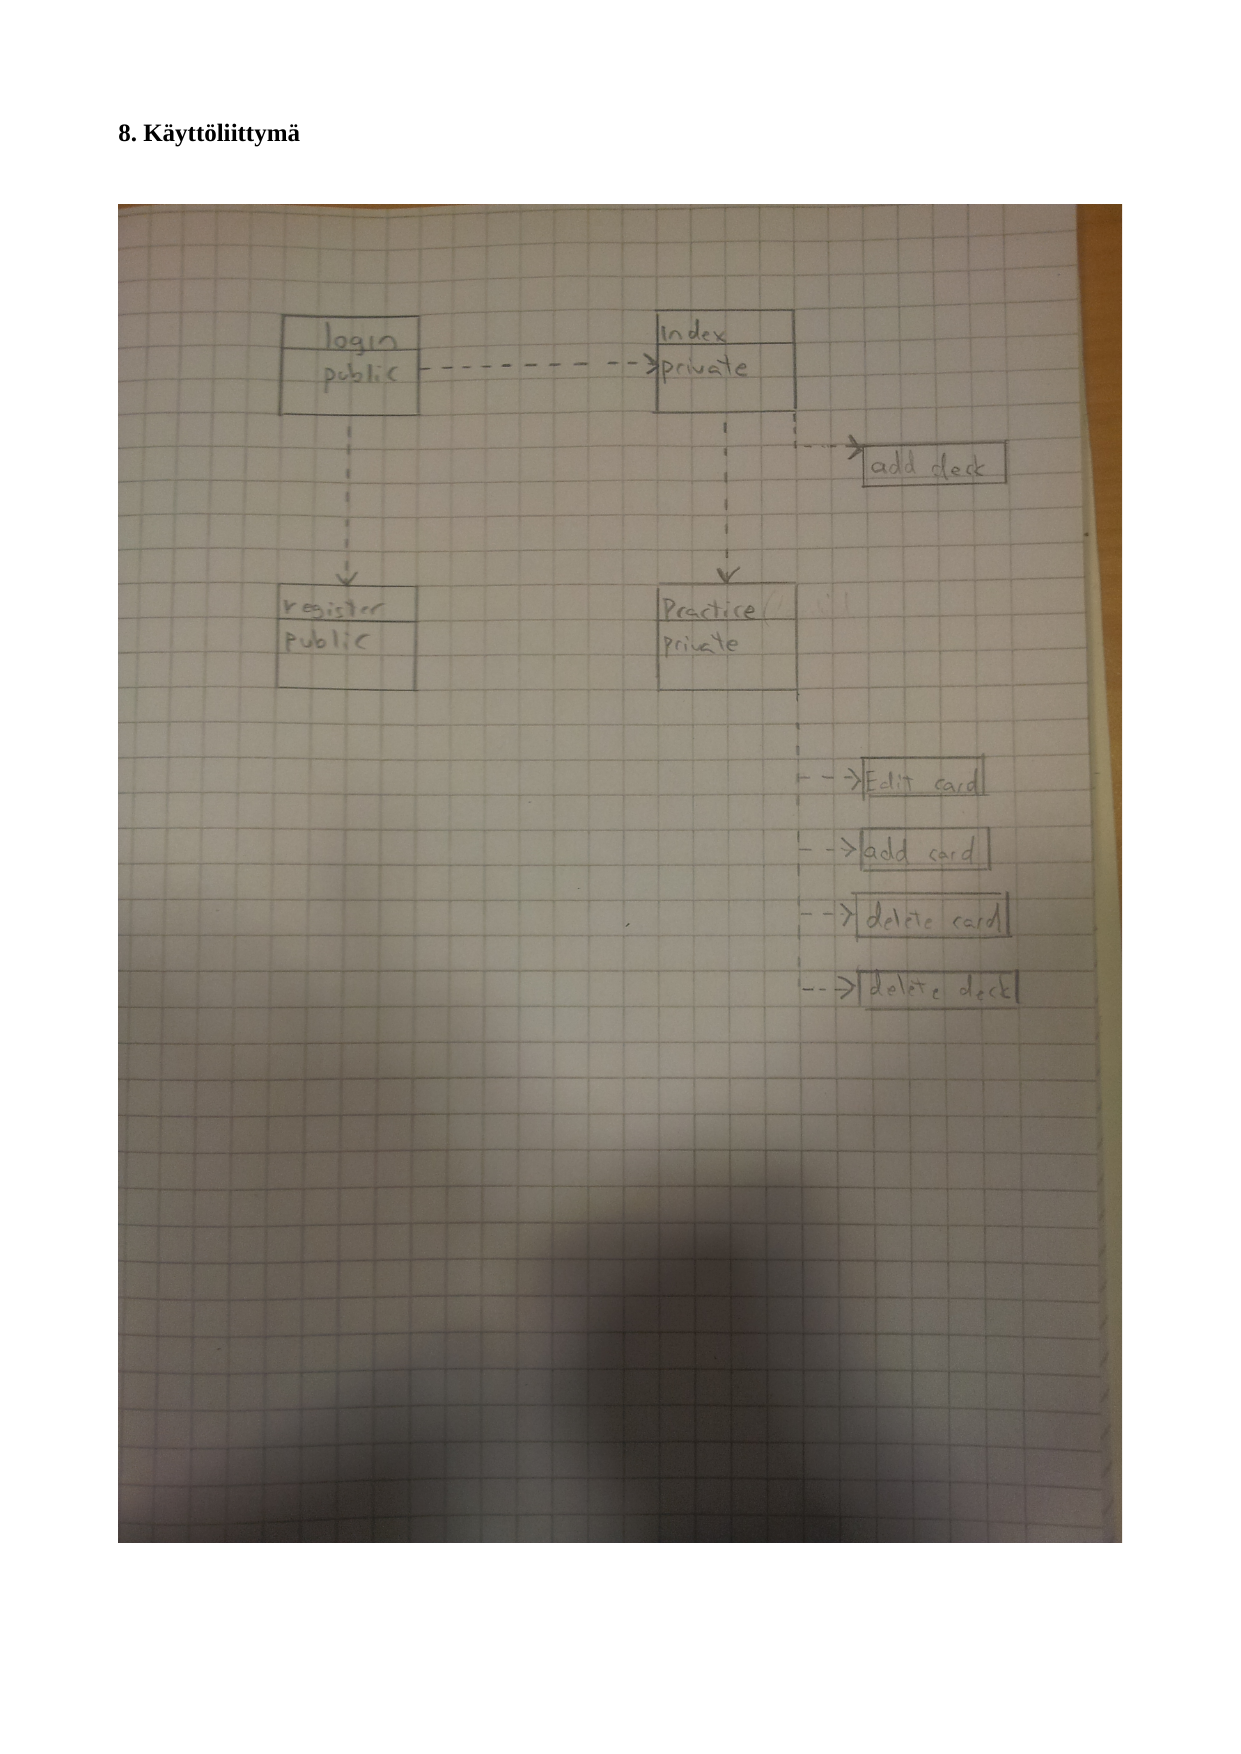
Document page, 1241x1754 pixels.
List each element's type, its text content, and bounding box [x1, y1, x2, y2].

text 8. Käyttöliittymä [118, 118, 1122, 147]
picture [118, 204, 1123, 1543]
